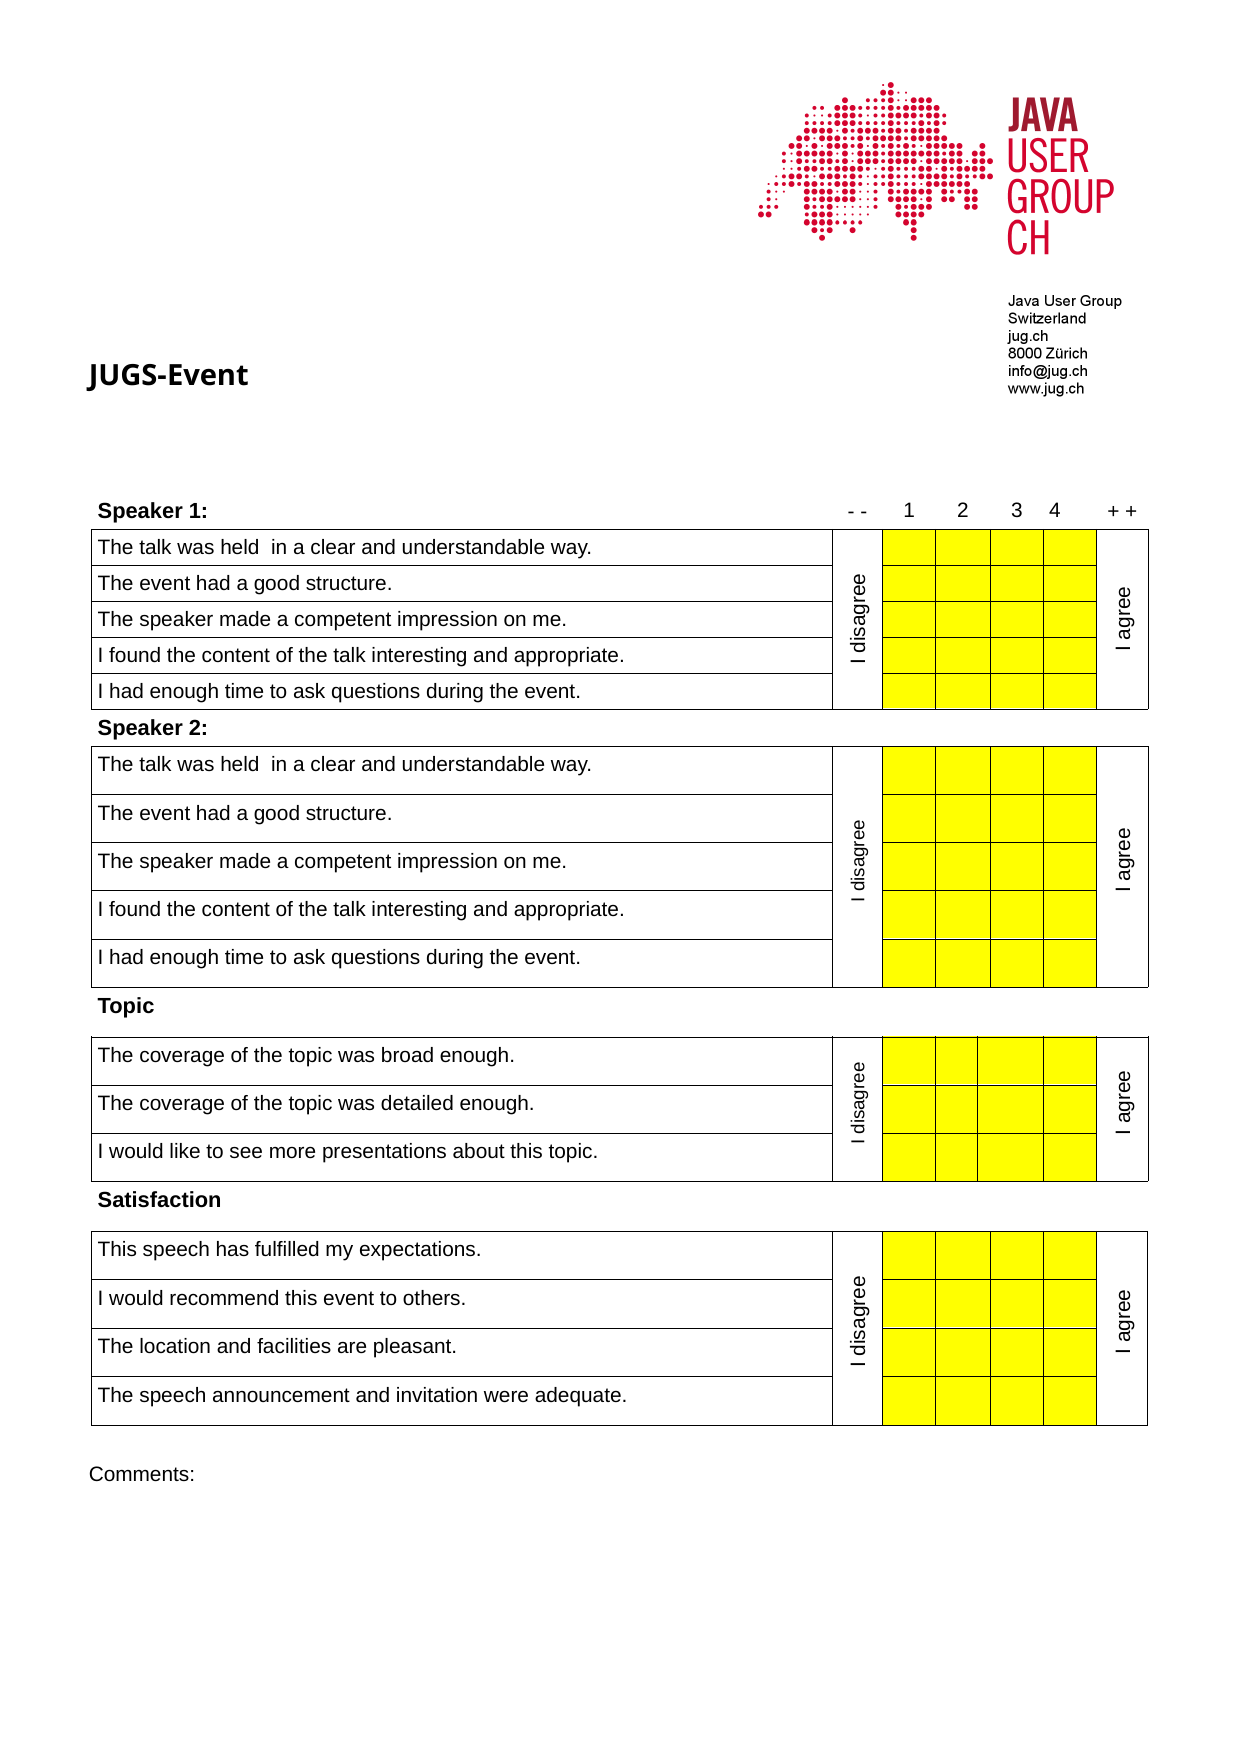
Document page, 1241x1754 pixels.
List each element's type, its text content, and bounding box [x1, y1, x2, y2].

table_cell I would recommend this event to others. [92, 1280, 832, 1327]
table_cell [1044, 1329, 1096, 1376]
table_cell [1044, 602, 1096, 637]
table_cell [1044, 747, 1096, 794]
table_cell [991, 602, 1043, 637]
table_cell [936, 795, 990, 842]
table_cell [991, 843, 1043, 890]
table_cell [883, 891, 935, 938]
table_cell [1044, 795, 1096, 842]
table_cell I disagree [833, 530, 882, 708]
table_cell [883, 940, 935, 987]
table_cell [936, 566, 990, 601]
table_cell [991, 1329, 1043, 1376]
table_cell [936, 891, 990, 938]
table_cell [883, 530, 935, 565]
table_cell Topic [92, 988, 1148, 1036]
table_cell I agree [1097, 1038, 1148, 1181]
table_cell I agree [1097, 530, 1148, 708]
table_cell [1044, 843, 1096, 890]
table_cell [936, 1086, 977, 1133]
table_cell [883, 1038, 935, 1084]
table_cell [883, 1280, 935, 1327]
table_cell [936, 674, 990, 708]
table_cell [883, 1377, 935, 1425]
text Comments: [88, 1462, 1152, 1486]
table_cell [991, 530, 1043, 565]
table_cell [1044, 1086, 1096, 1133]
table_cell [991, 566, 1043, 601]
table_cell [936, 602, 990, 637]
table_cell [991, 747, 1043, 794]
table_cell [936, 1329, 990, 1376]
table_cell [1044, 674, 1096, 708]
table_cell [883, 1232, 935, 1279]
table_cell [883, 638, 935, 673]
table_cell The location and facilities are pleasant. [92, 1329, 832, 1376]
table_cell [936, 1280, 990, 1327]
table_header 3 [990, 492, 1043, 529]
table_cell [1044, 530, 1096, 565]
table_cell [936, 747, 990, 794]
table_cell [936, 1232, 990, 1279]
table_cell [936, 530, 990, 565]
table_cell The coverage of the topic was broad enough. [92, 1038, 832, 1084]
table_header 4 [1043, 492, 1096, 529]
table_cell I had enough time to ask questions during the event. [92, 674, 832, 708]
table_cell The event had a good structure. [92, 566, 832, 601]
table_header + + [1096, 492, 1148, 529]
table_cell [991, 638, 1043, 673]
table_cell [883, 1329, 935, 1376]
table_cell [978, 1134, 1043, 1181]
table_cell I disagree [833, 1038, 882, 1181]
table_cell [991, 1280, 1043, 1327]
table_cell [883, 566, 935, 601]
table_cell I found the content of the talk interesting and appropriate. [92, 638, 832, 673]
table_cell [1044, 1038, 1096, 1084]
table_cell [936, 1134, 977, 1181]
table_cell Satisfaction [92, 1182, 1148, 1231]
table_cell I agree [1097, 1232, 1147, 1425]
table_cell [1044, 1232, 1096, 1279]
table_cell [1044, 1134, 1096, 1181]
table_header Speaker 1: [92, 492, 832, 529]
table_cell The event had a good structure. [92, 795, 832, 842]
table_cell This speech has fulfilled my expectations. [92, 1232, 832, 1279]
table_cell [991, 1377, 1043, 1425]
table_cell Speaker 2: [92, 710, 1148, 746]
table_cell [936, 843, 990, 890]
table_cell [1044, 1280, 1096, 1327]
table_cell The speech announcement and invitation were adequate. [92, 1377, 832, 1425]
table_cell I had enough time to ask questions during the event. [92, 940, 832, 987]
table_cell [883, 674, 935, 708]
table_cell I agree [1097, 747, 1148, 987]
table_cell [936, 1377, 990, 1425]
table_header 2 [935, 492, 990, 529]
table_cell [883, 1086, 935, 1133]
table_cell [883, 602, 935, 637]
table_cell [1044, 891, 1096, 938]
table_cell [883, 747, 935, 794]
table_cell [1044, 1377, 1096, 1425]
table_cell [883, 795, 935, 842]
table_header - - [832, 492, 882, 529]
table_cell I would like to see more presentations about this topic. [92, 1134, 832, 1181]
table_cell [991, 795, 1043, 842]
table_cell [883, 843, 935, 890]
table_header 1 [882, 492, 935, 529]
table_cell I disagree [833, 747, 882, 987]
table_cell [991, 1232, 1043, 1279]
table_cell [978, 1086, 1043, 1133]
table_cell [991, 891, 1043, 938]
table_cell I found the content of the talk interesting and appropriate. [92, 891, 832, 938]
table_cell [936, 940, 990, 987]
table_cell [883, 1134, 935, 1181]
table_cell [1044, 940, 1096, 987]
table_cell [991, 940, 1043, 987]
table_cell The talk was held in a clear and understandable way. [92, 747, 832, 794]
table_cell [978, 1038, 1043, 1084]
table_cell [936, 1038, 977, 1084]
table_cell [991, 674, 1043, 708]
table_cell [936, 638, 990, 673]
table_cell [1044, 638, 1096, 673]
table_cell The speaker made a competent impression on me. [92, 843, 832, 890]
table_cell The talk was held in a clear and understandable way. [92, 530, 832, 565]
table_cell I disagree [833, 1232, 882, 1425]
table_cell [1044, 566, 1096, 601]
table_cell The coverage of the topic was detailed enough. [92, 1086, 832, 1133]
table_cell The speaker made a competent impression on me. [92, 602, 832, 637]
